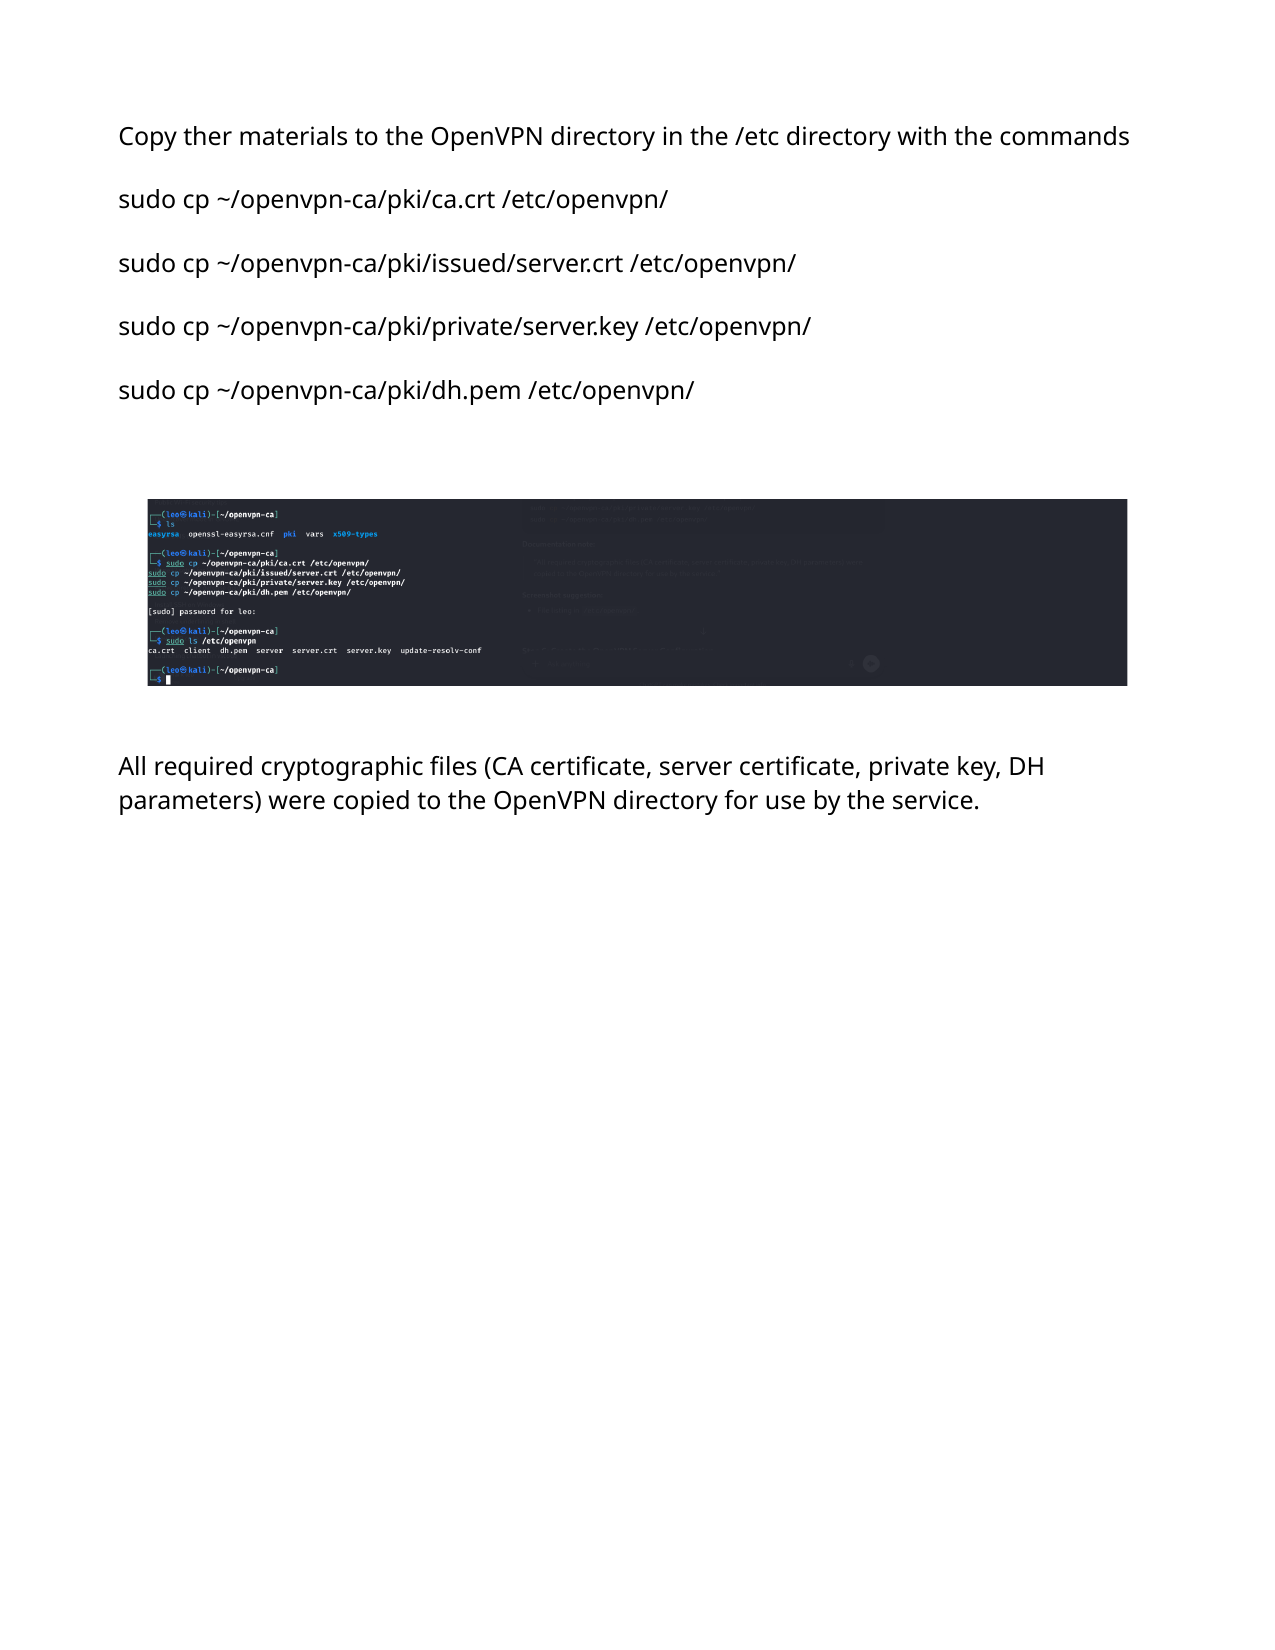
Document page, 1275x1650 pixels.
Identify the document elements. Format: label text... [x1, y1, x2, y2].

text Copy ther materials to the OpenVPN directory in the /etc directory with the commands [118, 118, 1157, 152]
text sudo cp ~/openvpn-ca/pki/ca.crt /etc/openvpn/ [118, 182, 1157, 216]
text sudo cp ~/openvpn-ca/pki/dh.pem /etc/openvpn/ [118, 372, 1157, 406]
text sudo cp ~/openvpn-ca/pki/issued/server.crt /etc/openvpn/ [118, 245, 1157, 279]
text sudo cp ~/openvpn-ca/pki/private/server.key /etc/openvpn/ [118, 309, 1157, 343]
text All required cryptographic files (CA certificate, server certificate, private key, DH parameters) were copied to the OpenVPN directory for use by the service. [118, 749, 1157, 817]
picture [147, 499, 1128, 686]
